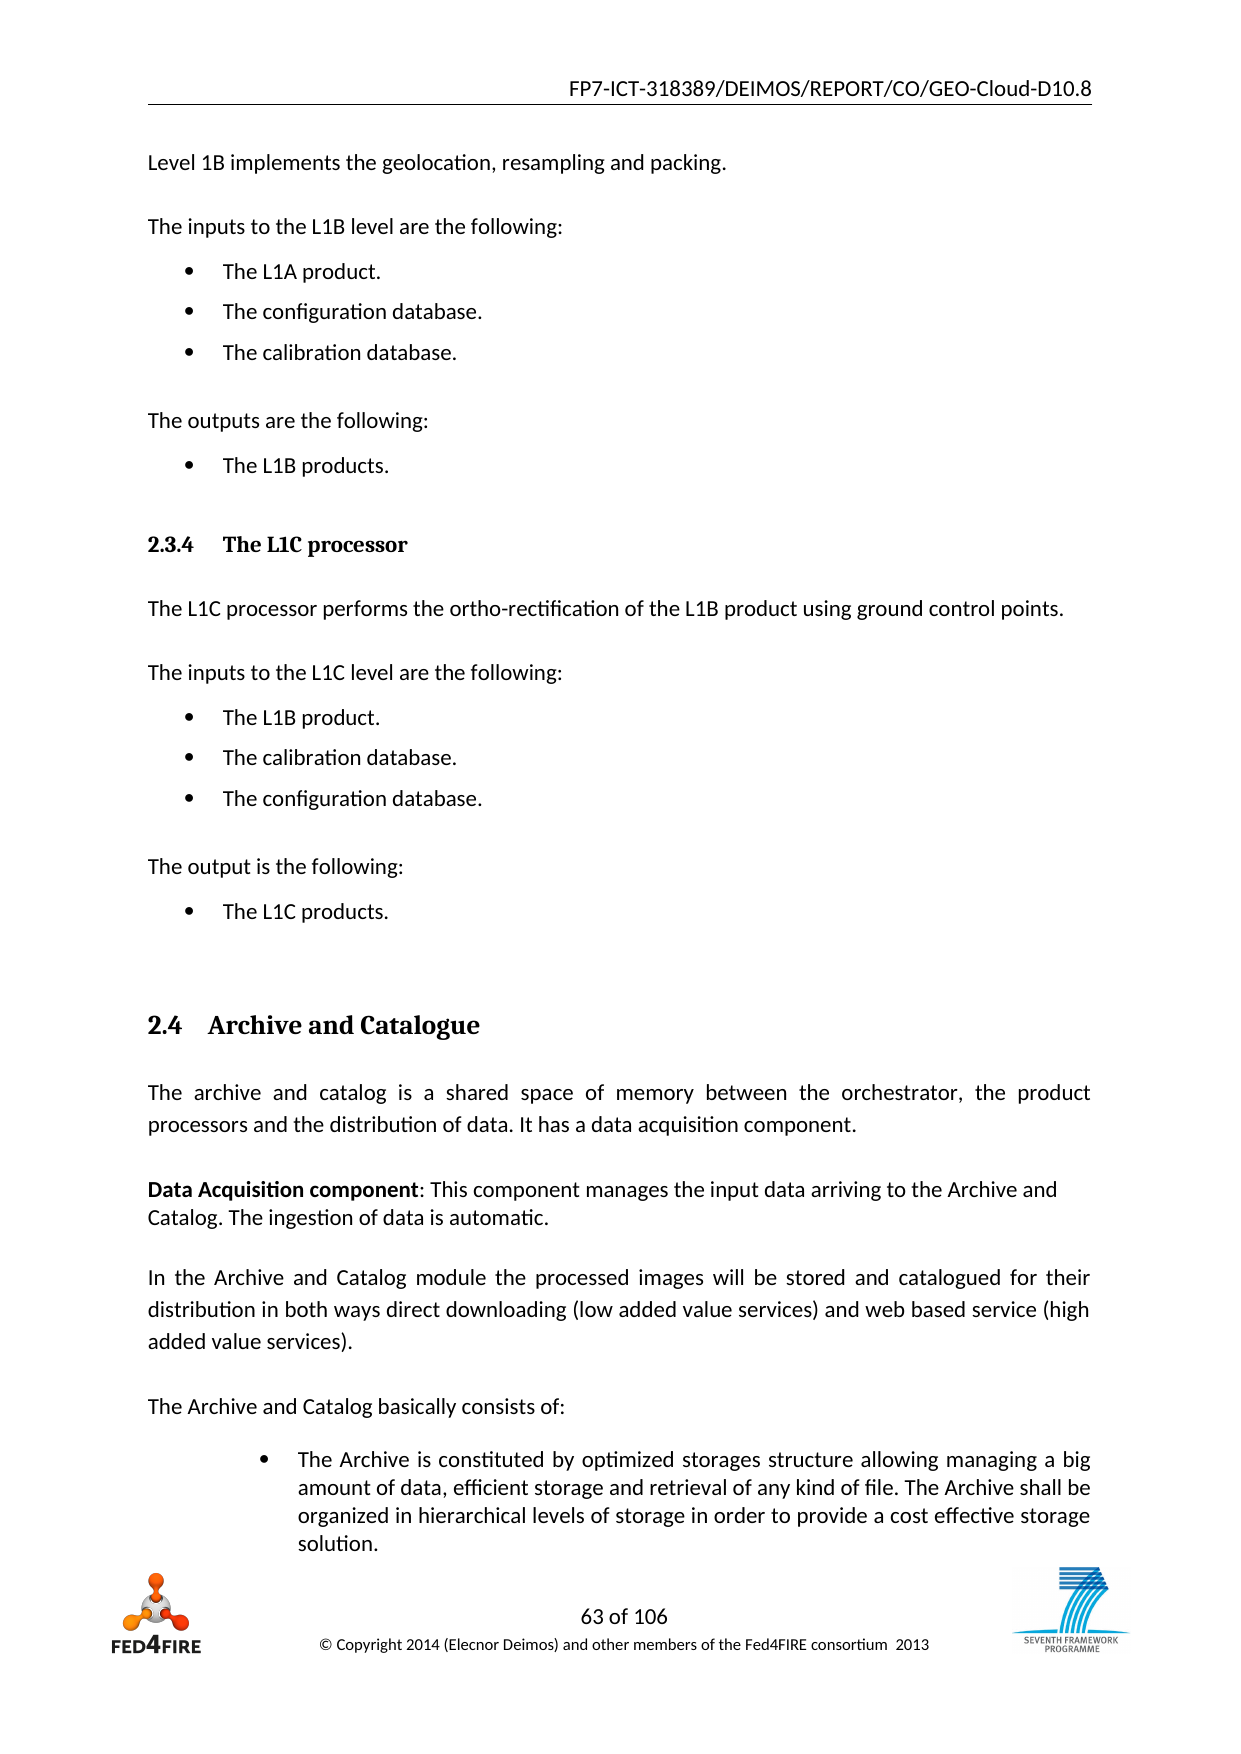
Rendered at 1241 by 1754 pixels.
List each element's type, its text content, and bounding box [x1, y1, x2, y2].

text Data Acquisition component: This component manages the input data arriving to the Archive and Catalog. The ingestion of data is automatic. [148, 1175, 1092, 1231]
subtitle The L1C processor [148, 532, 1092, 558]
text The inputs to the L1C level are the following: [148, 658, 1092, 686]
list The L1A product. [185, 257, 1092, 285]
list The configuration database. [185, 784, 1092, 812]
text The archive and catalog is a shared space of memory between the orchestrator, the product processors and the distribution of data. It has a data acquisition component. [148, 1078, 1092, 1138]
list The calibration database. [185, 743, 1092, 771]
subtitle Archive and Catalogue [148, 1010, 1092, 1041]
list The calibration database. [185, 338, 1092, 366]
list The Archive is constituted by optimized storages structure allowing managing a big amount of data, efficient storage and retrieval of any kind of file. The Archive shall be organized in hierarchical levels of storage in order to provide a cost effective storage solution. [260, 1445, 1092, 1557]
text In the Archive and Catalog module the processed images will be stored and catalogued for their distribution in both ways direct downloading (low added value services) and web based service (high added value services). [148, 1263, 1092, 1355]
text The inputs to the L1B level are the following: [148, 212, 1092, 240]
list The L1B products. [185, 451, 1092, 479]
list The configuration database. [185, 297, 1092, 325]
text The Archive and Catalog basically consists of: [148, 1392, 1092, 1420]
text The L1C processor performs the ortho-rectification of the L1B product using ground control points. [148, 594, 1092, 622]
text Level 1B implements the geolocation, resampling and packing. [148, 148, 1092, 176]
list The L1C products. [185, 897, 1092, 925]
text The outputs are the following: [148, 406, 1092, 434]
text The output is the following: [148, 852, 1092, 880]
list The L1B product. [185, 703, 1092, 731]
